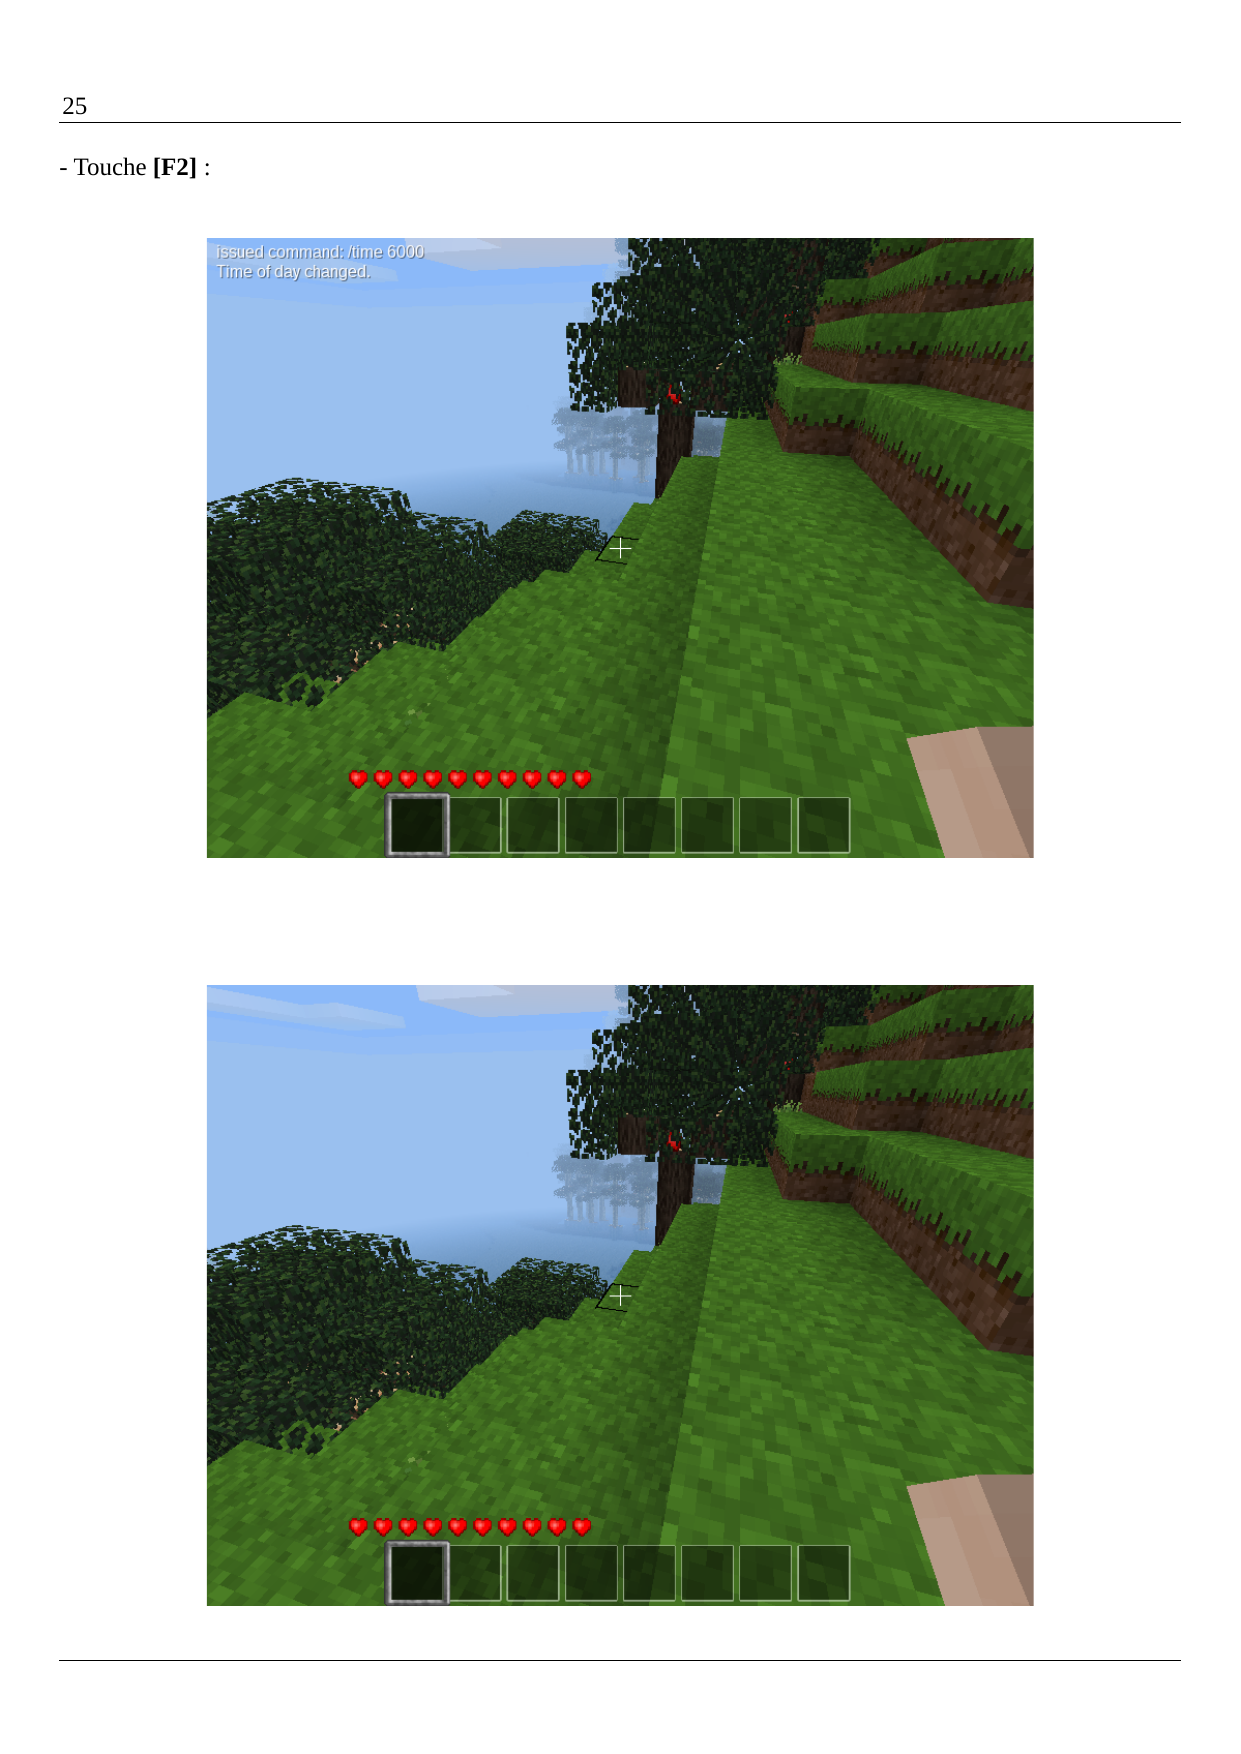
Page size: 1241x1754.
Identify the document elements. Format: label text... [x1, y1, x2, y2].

subtitle - Touche [F2] : [59, 152, 1181, 181]
picture [206, 985, 1034, 1606]
picture [206, 238, 1034, 858]
